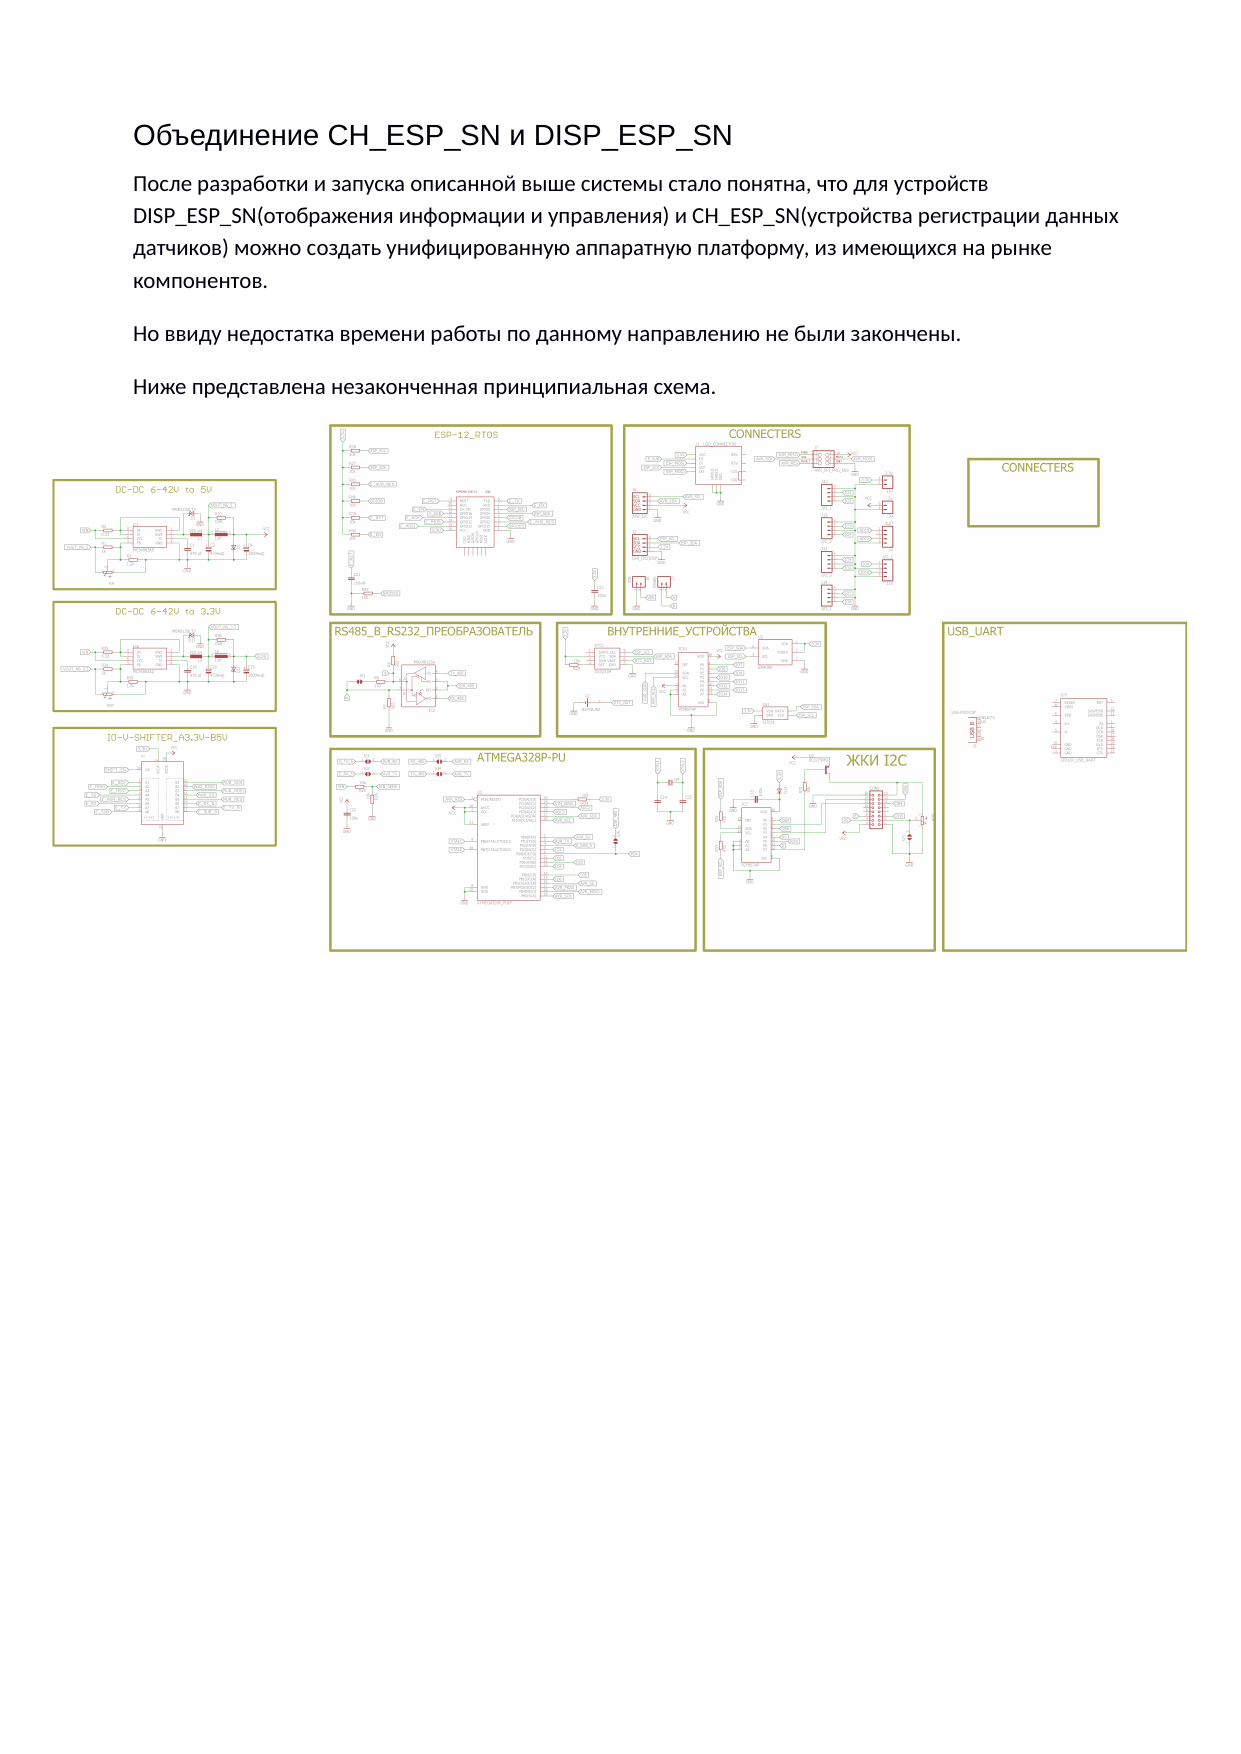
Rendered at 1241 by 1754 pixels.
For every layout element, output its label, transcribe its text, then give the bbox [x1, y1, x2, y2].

subtitle Объединение CH_ESP_SN и DISP_ESP_SN [133, 118, 1152, 152]
text Но ввиду недостатка времени работы по данному направлению не были закончены. [133, 319, 1152, 347]
text После разработки и запуска описанной выше системы стало понятна, что для устройств DISP_ESP_SN(отображения информации и управления) и CH_ESP_SN(устройства регистрации данных датчиков) можно создать унифицированную аппаратную платформу, из имеющихся на рынке компонентов. [133, 169, 1152, 294]
text Ниже представлена незаконченная принципиальная схема. [133, 372, 1152, 400]
picture [52, 424, 1188, 952]
